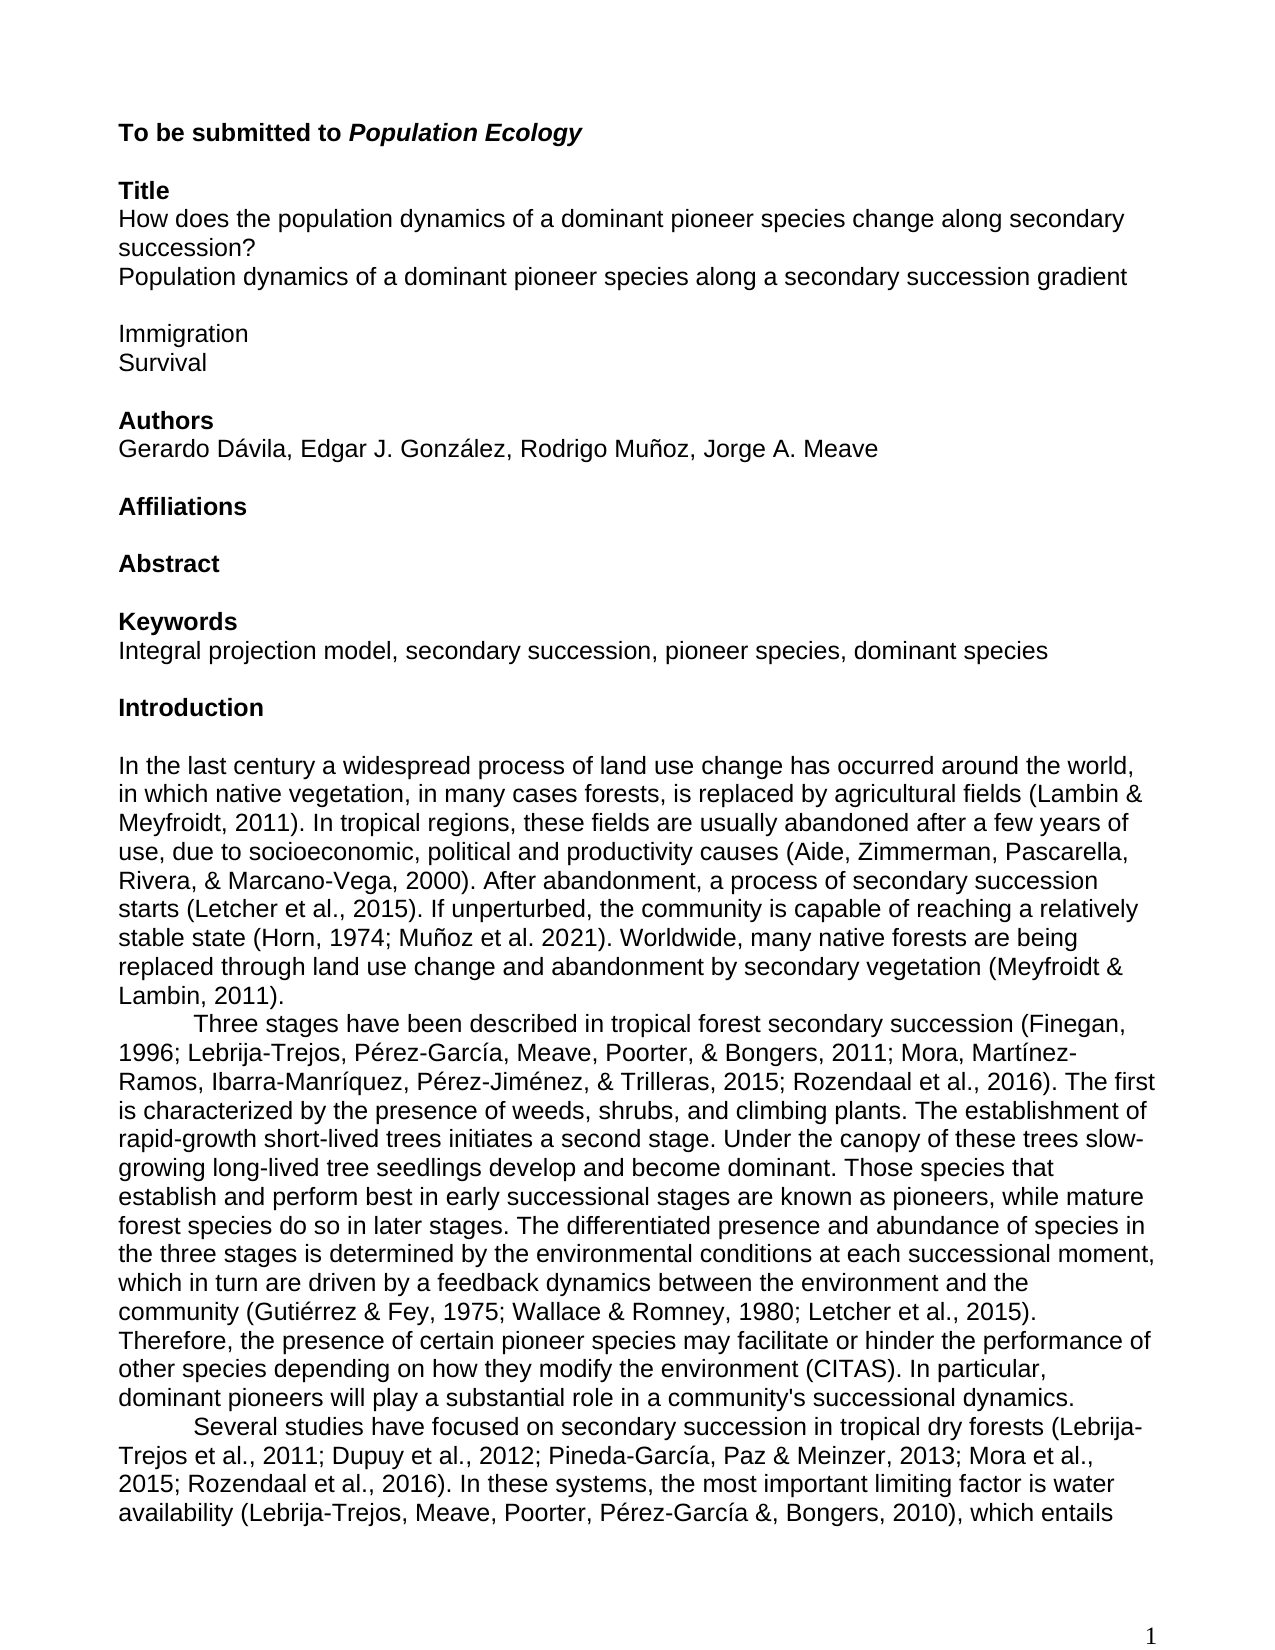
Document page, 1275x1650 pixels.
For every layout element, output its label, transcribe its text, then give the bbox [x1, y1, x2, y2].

text Survival [118, 348, 1157, 377]
text Authors [118, 406, 1157, 434]
text Three stages have been described in tropical forest secondary succession (Finegan, 1996; Lebrija-Trejos, Pérez-García, Meave, Poorter, & Bongers, 2011; Mora, Martínez-Ramos, Ibarra-Manríquez, Pérez-Jiménez, & Trilleras, 2015; Rozendaal et al., 2016). The first is characterized by the presence of weeds, shrubs, and climbing plants. The establishment of rapid-growth short-lived trees initiates a second stage. Under the canopy of these trees slow-growing long-lived tree seedlings develop and become dominant. Those species that establish and perform best in early successional stages are known as pioneers, while mature forest species do so in later stages. The differentiated presence and abundance of species in the three stages is determined by the environmental conditions at each successional moment, which in turn are driven by a feedback dynamics between the environment and the community (Gutiérrez & Fey, 1975; Wallace & Romney, 1980; Letcher et al., 2015). Therefore, the presence of certain pioneer species may facilitate or hinder the performance of other species depending on how they modify the environment (CITAS). In particular, dominant pioneers will play a substantial role in a community's successional dynamics. [118, 1009, 1157, 1412]
text In the last century a widespread process of land use change has occurred around the world, in which native vegetation, in many cases forests, is replaced by agricultural fields (Lambin & Meyfroidt, 2011). In tropical regions, these fields are usually abandoned after a few years of use, due to socioeconomic, political and productivity causes (Aide, Zimmerman, Pascarella, Rivera, & Marcano-Vega, 2000). After abandonment, a process of secondary succession starts (Letcher et al., 2015). If unperturbed, the community is capable of reaching a relatively stable state (Horn, 1974; Muñoz et al. 2021). Worldwide, many native forests are being replaced through land use change and abandonment by secondary vegetation (Meyfroidt & Lambin, 2011). [118, 751, 1157, 1009]
text To be submitted to Population Ecology [118, 118, 1157, 147]
text Keywords [118, 607, 1157, 636]
text Introduction [118, 693, 1157, 722]
text Several studies have focused on secondary succession in tropical dry forests (Lebrija-Trejos et al., 2011; Dupuy et al., 2012; Pineda-García, Paz & Meinzer, 2013; Mora et al., 2015; Rozendaal et al., 2016). In these systems, the most important limiting factor is water availability (Lebrija-Trejos, Meave, Poorter, Pérez-García &, Bongers, 2010), which entails [118, 1412, 1157, 1527]
text Integral projection model, secondary succession, pioneer species, dominant species [118, 636, 1157, 664]
text Title [118, 176, 1157, 204]
text How does the population dynamics of a dominant pioneer species change along secondary succession? [118, 204, 1157, 262]
text Abstract [118, 549, 1157, 578]
text Immigration [118, 319, 1157, 348]
text Gerardo Dávila, Edgar J. González, Rodrigo Muñoz, Jorge A. Meave [118, 434, 1157, 463]
text Population dynamics of a dominant pioneer species along a secondary succession gradient [118, 262, 1157, 291]
text Affiliations [118, 492, 1157, 521]
